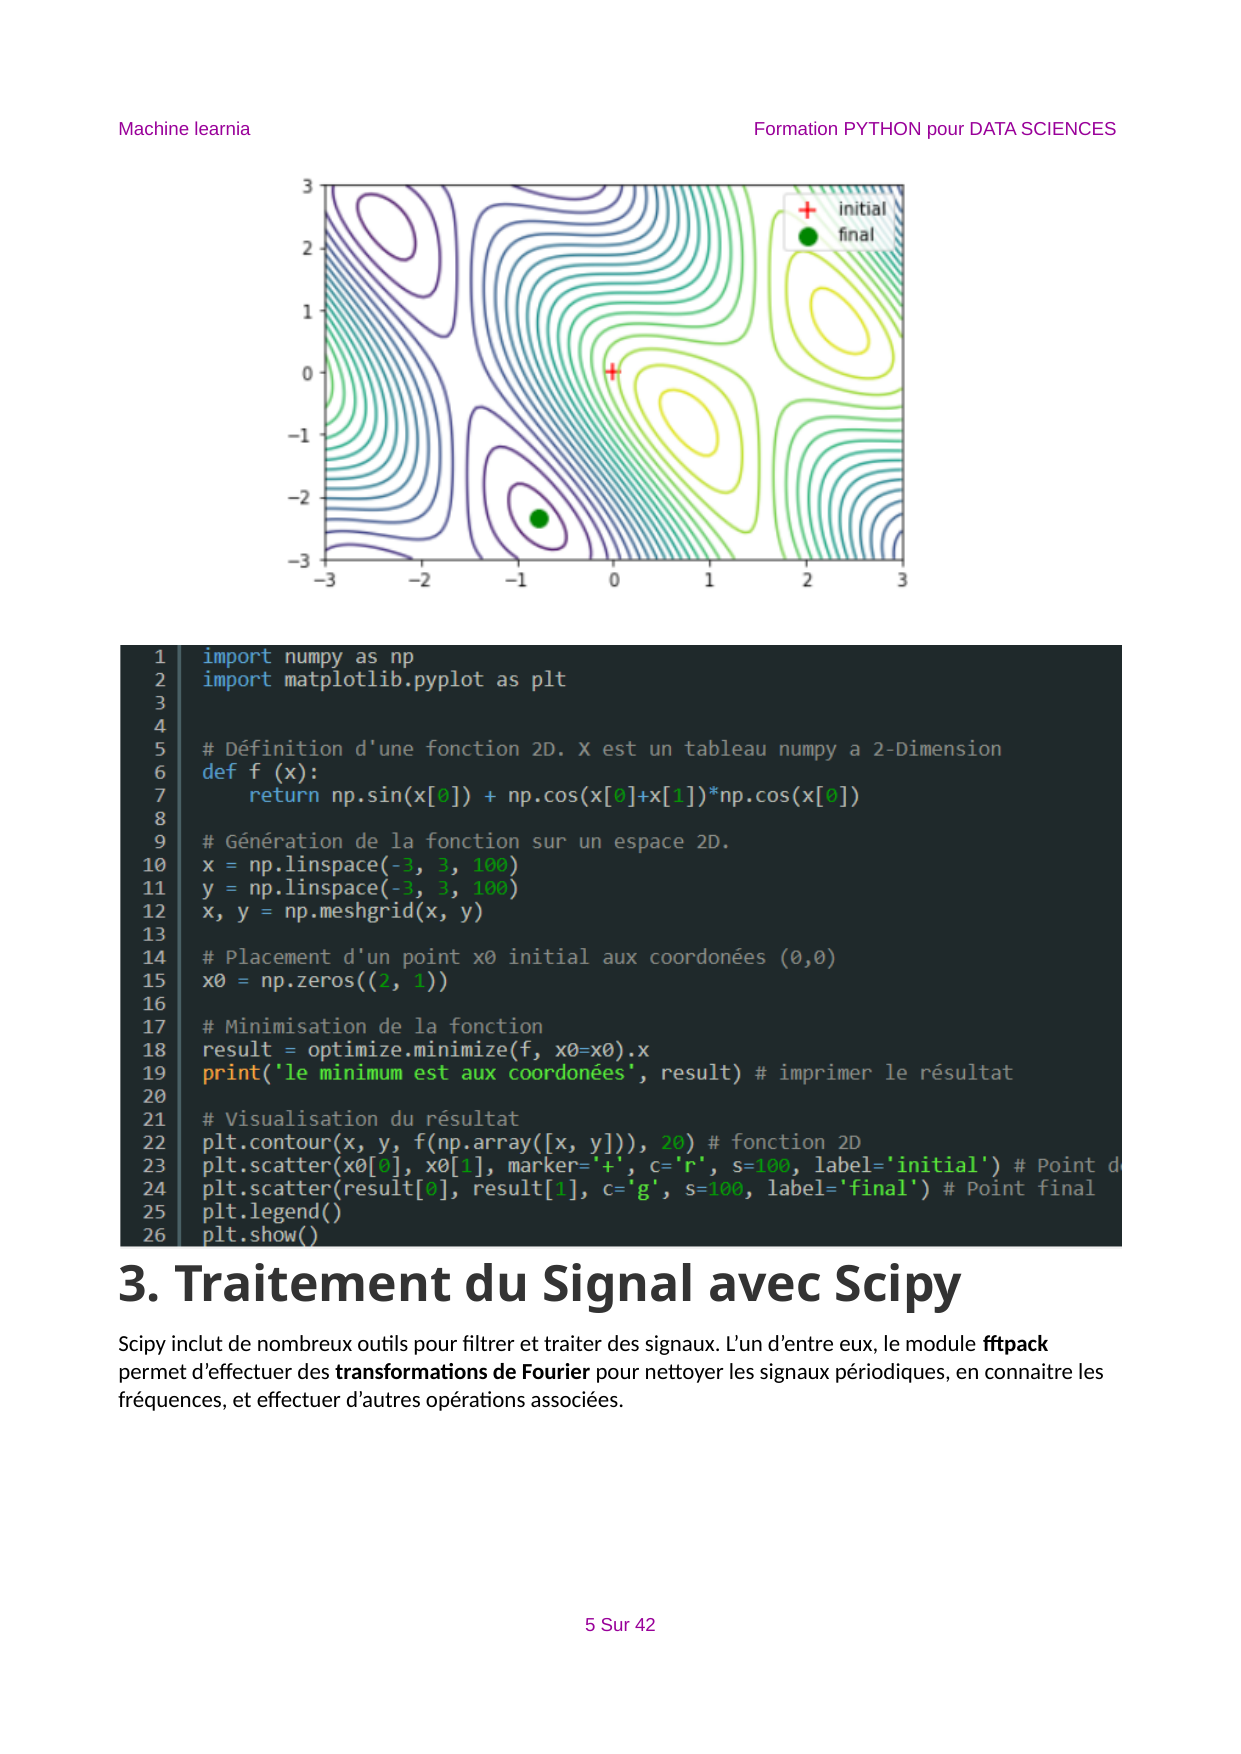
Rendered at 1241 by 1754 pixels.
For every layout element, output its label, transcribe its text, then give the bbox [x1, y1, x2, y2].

subtitle 3. Traitement du Signal avec Scipy [118, 1249, 1122, 1317]
picture [118, 645, 1122, 1249]
text Scipy inclut de nombreux outils pour filtrer et traiter des signaux. L’un d’entre eux, le module fftpack permet d’effectuer des transformations de Fourier pour nettoyer les signaux périodiques, en connaitre les fréquences, et effectuer d’autres opérations associées. [118, 1329, 1122, 1413]
picture [285, 169, 955, 618]
